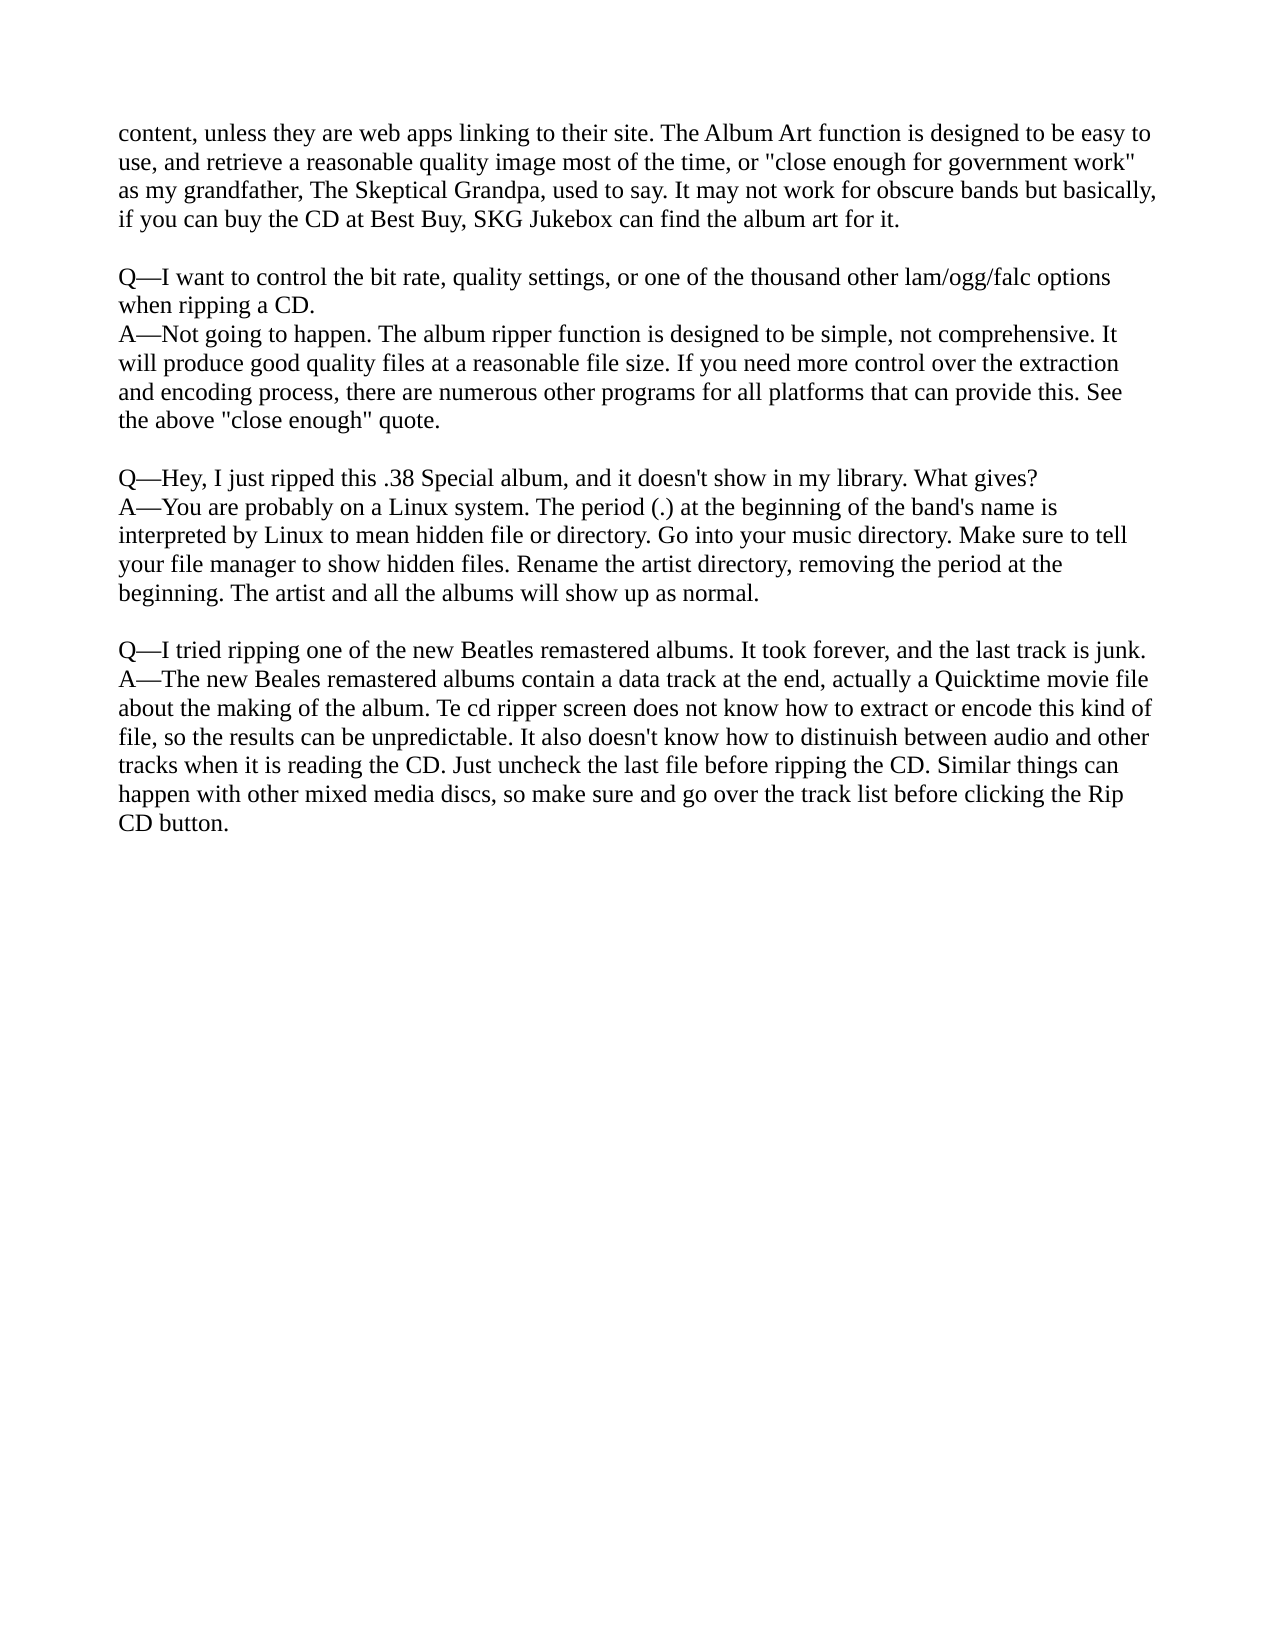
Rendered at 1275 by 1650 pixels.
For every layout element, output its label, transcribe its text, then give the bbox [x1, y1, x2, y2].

text content, unless they are web apps linking to their site. The Album Art function is designed to be easy to use, and retrieve a reasonable quality image most of the time, or "close enough for government work" as my grandfather, The Skeptical Grandpa, used to say. It may not work for obscure bands but basically, if you can buy the CD at Best Buy, SKG Jukebox can find the album art for it. [118, 118, 1157, 233]
text Q—I want to control the bit rate, quality settings, or one of the thousand other lam/ogg/falc options when ripping a CD. [118, 262, 1157, 319]
text A—The new Beales remastered albums contain a data track at the end, actually a Quicktime movie file about the making of the album. Te cd ripper screen does not know how to extract or encode this kind of file, so the results can be unpredictable. It also doesn't know how to distinuish between audio and other tracks when it is reading the CD. Just uncheck the last file before ripping the CD. Similar things can happen with other mixed media discs, so make sure and go over the track list before clicking the Rip CD button. [118, 664, 1157, 837]
text A—Not going to happen. The album ripper function is designed to be simple, not comprehensive. It will produce good quality files at a reasonable file size. If you need more control over the extraction and encoding process, there are numerous other programs for all platforms that can provide this. See the above "close enough" quote. [118, 319, 1157, 434]
text Q—Hey, I just ripped this .38 Special album, and it doesn't show in my library. What gives? [118, 463, 1157, 492]
text A—You are probably on a Linux system. The period (.) at the beginning of the band's name is interpreted by Linux to mean hidden file or directory. Go into your music directory. Make sure to tell your file manager to show hidden files. Rename the artist directory, removing the period at the beginning. The artist and all the albums will show up as normal. [118, 492, 1157, 607]
text Q—I tried ripping one of the new Beatles remastered albums. It took forever, and the last track is junk. [118, 636, 1157, 664]
